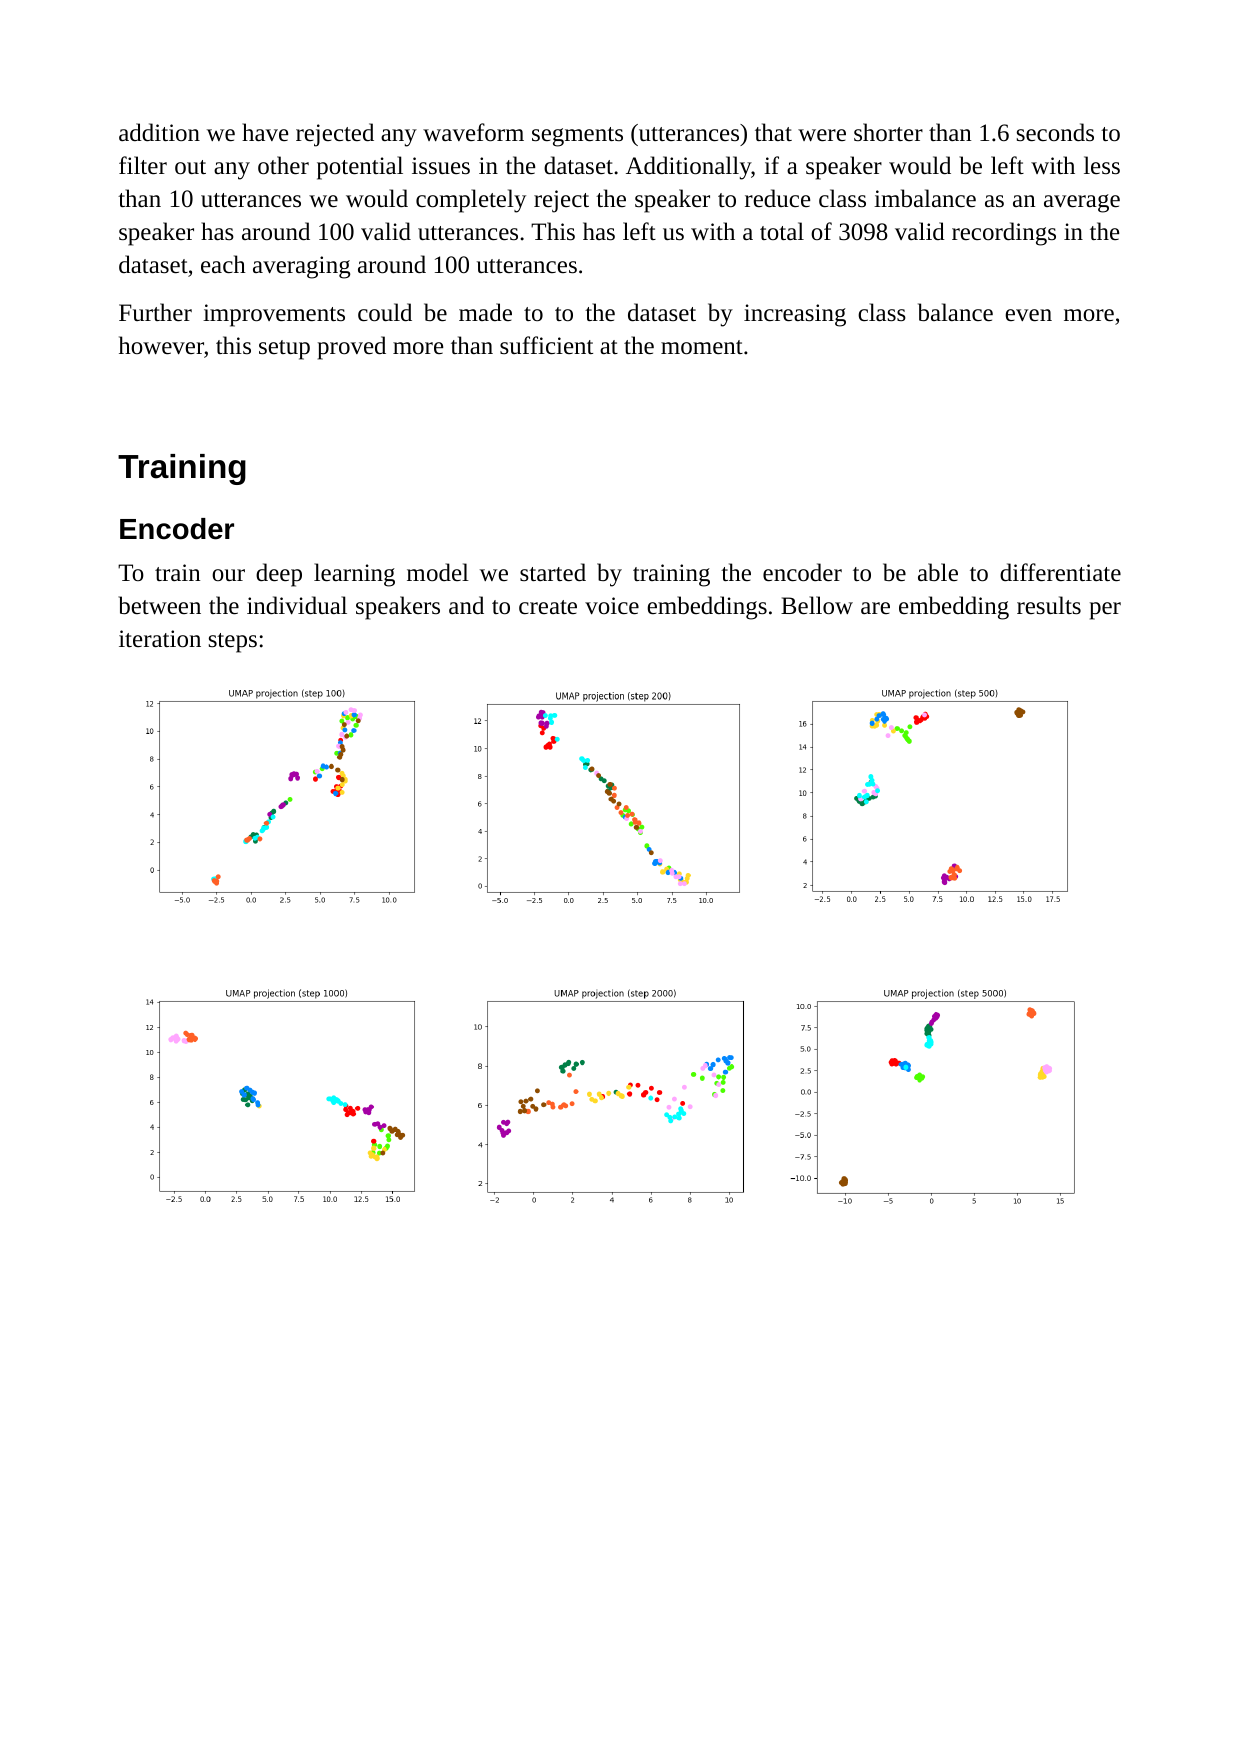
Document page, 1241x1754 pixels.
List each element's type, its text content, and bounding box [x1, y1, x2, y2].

picture [118, 672, 1100, 919]
picture [118, 971, 1107, 1220]
subtitle Encoder [118, 512, 1122, 546]
text To train our deep learning model we started by training the encoder to be able to differentiate between the individual speakers and to create voice embeddings. Bellow are embedding results per iteration steps: [118, 558, 1122, 653]
text Further improvements could be made to to the dataset by increasing class balance even more, however, this setup proved more than sufficient at the moment. [118, 298, 1122, 359]
subtitle Training [118, 447, 1122, 485]
text addition we have rejected any waveform segments (utterances) that were shorter than 1.6 seconds to filter out any other potential issues in the dataset. Additionally, if a speaker would be left with less than 10 utterances we would completely reject the speaker to reduce class imbalance as an average speaker has around 100 valid utterances. This has left us with a total of 3098 valid recordings in the dataset, each averaging around 100 utterances. [118, 118, 1122, 279]
